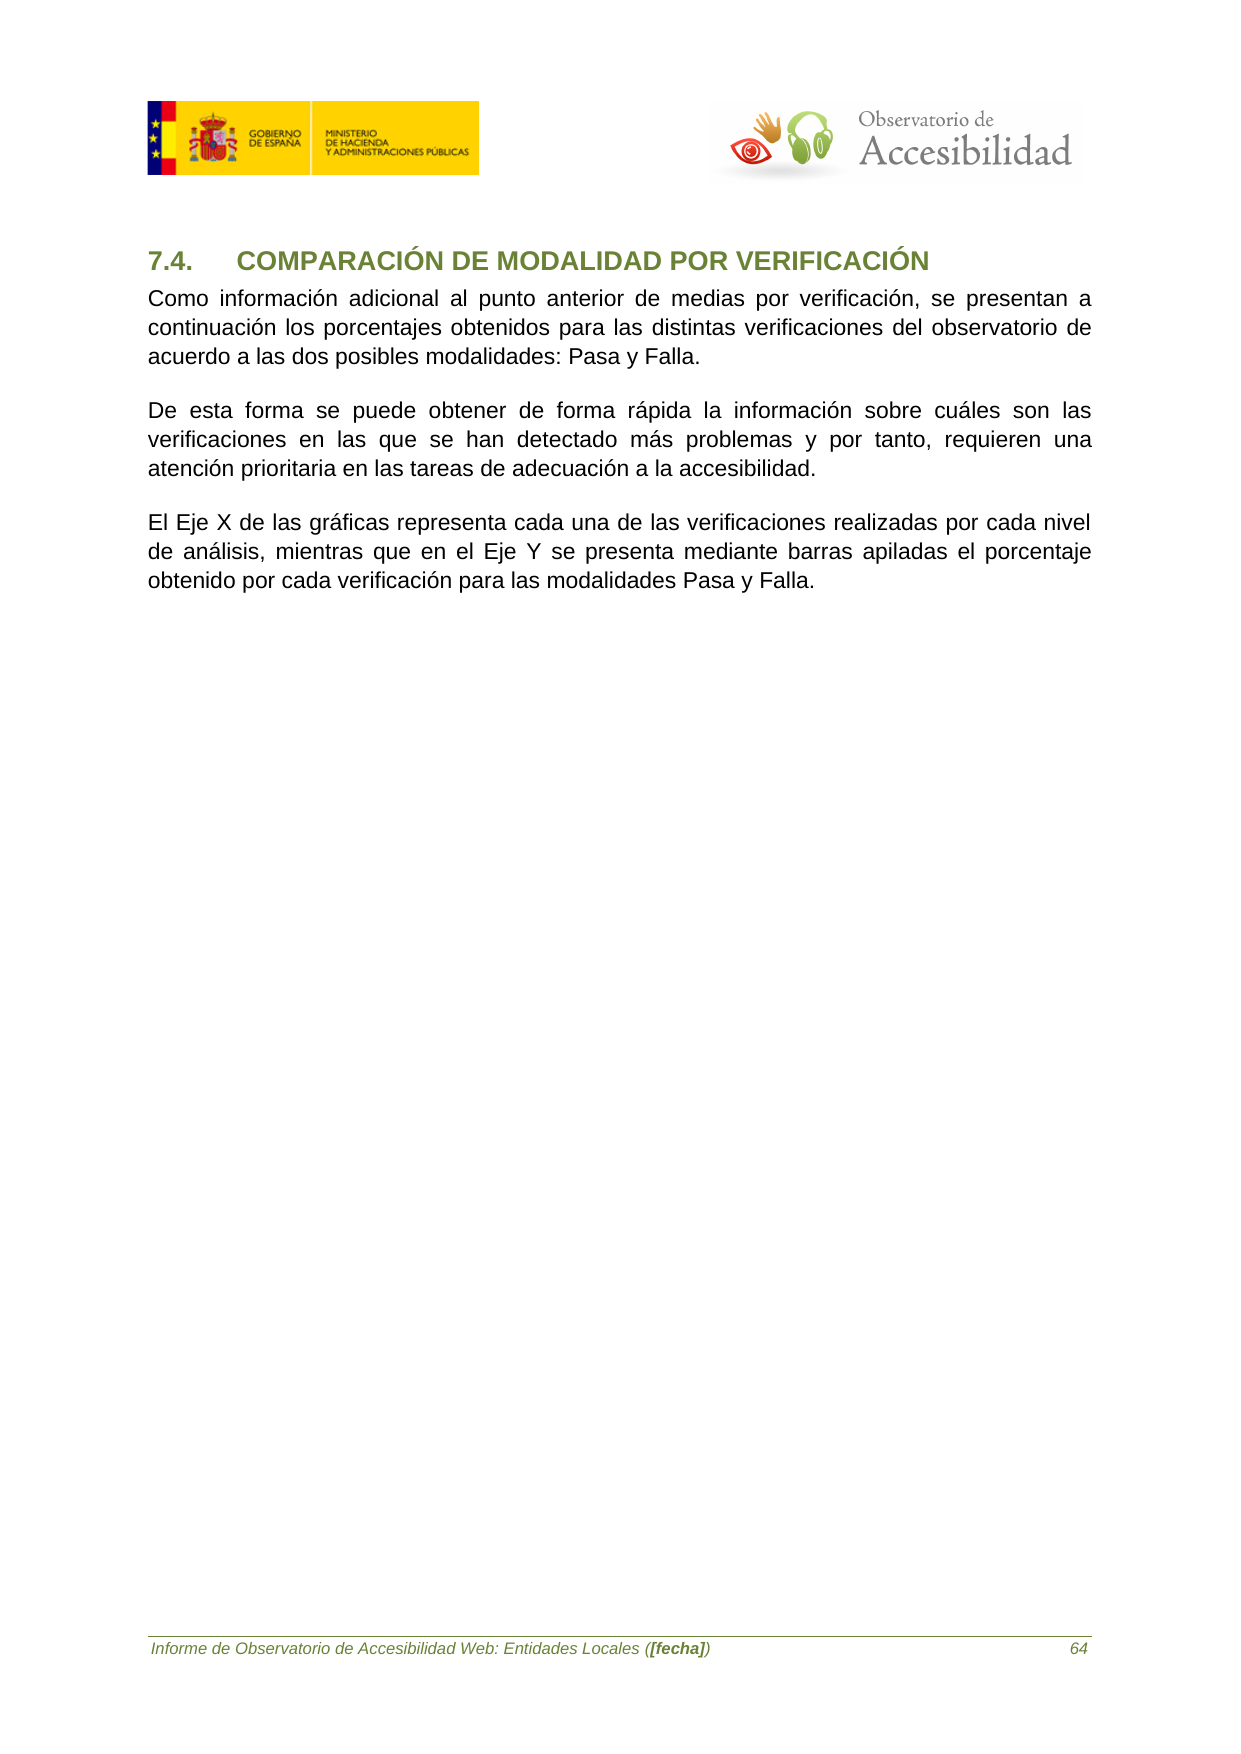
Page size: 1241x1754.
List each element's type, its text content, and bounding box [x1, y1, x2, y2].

text El Eje X de las gráficas representa cada una de las verificaciones realizadas por cada nivel de análisis, mientras que en el Eje Y se presenta mediante barras apiladas el porcentaje obtenido por cada verificación para las modalidades Pasa y Falla. [148, 509, 1092, 593]
text Como información adicional al punto anterior de medias por verificación, se presentan a continuación los porcentajes obtenidos para las distintas verificaciones del observatorio de acuerdo a las dos posibles modalidades: Pasa y Falla. [148, 285, 1092, 369]
text De esta forma se puede obtener de forma rápida la información sobre cuáles son las verificaciones en las que se han detectado más problemas y por tanto, requieren una atención prioritaria en las tareas de adecuación a la accesibilidad. [148, 397, 1092, 481]
picture [147, 101, 479, 175]
picture [710, 102, 1086, 185]
subtitle Comparación de Modalidad por Verificación [148, 245, 1092, 276]
